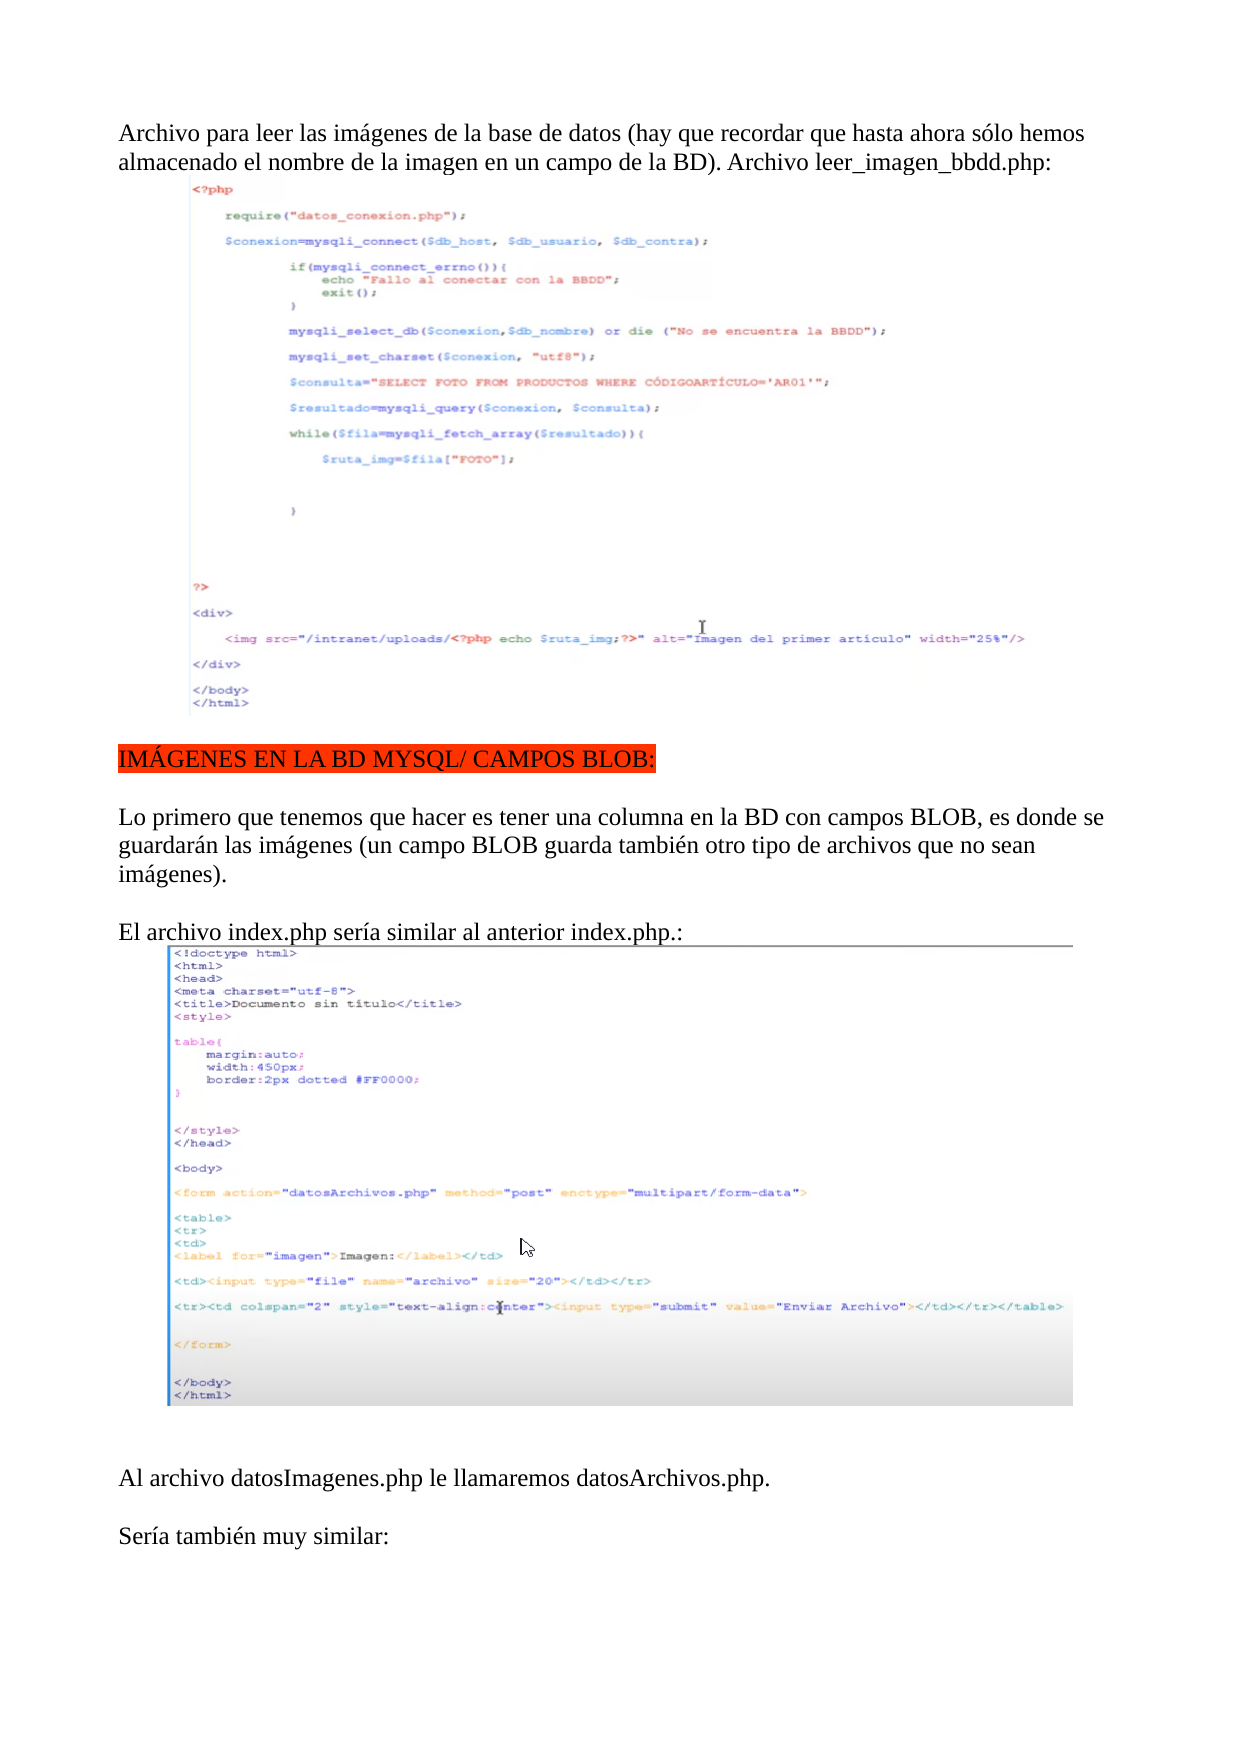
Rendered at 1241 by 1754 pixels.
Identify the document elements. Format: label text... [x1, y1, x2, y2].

text Archivo para leer las imágenes de la base de datos (hay que recordar que hasta ahora sólo hemos almacenado el nombre de la imagen en un campo de la BD). Archivo leer_imagen_bbdd.php: [118, 118, 1122, 176]
text El archivo index.php sería similar al anterior index.php.: [118, 917, 1122, 945]
text IMÁGENES EN LA BD MYSQL/ CAMPOS BLOB: [118, 744, 1122, 773]
text Sería también muy similar: [118, 1521, 1122, 1550]
text Lo primero que tenemos que hacer es tener una columna en la BD con campos BLOB, es donde se guardarán las imágenes (un campo BLOB guarda también otro tipo de archivos que no sean imágenes). [118, 802, 1122, 888]
picture [167, 945, 1073, 1406]
text Al archivo datosImagenes.php le llamaremos datosArchivos.php. [118, 1463, 1122, 1492]
picture [189, 175, 1051, 716]
